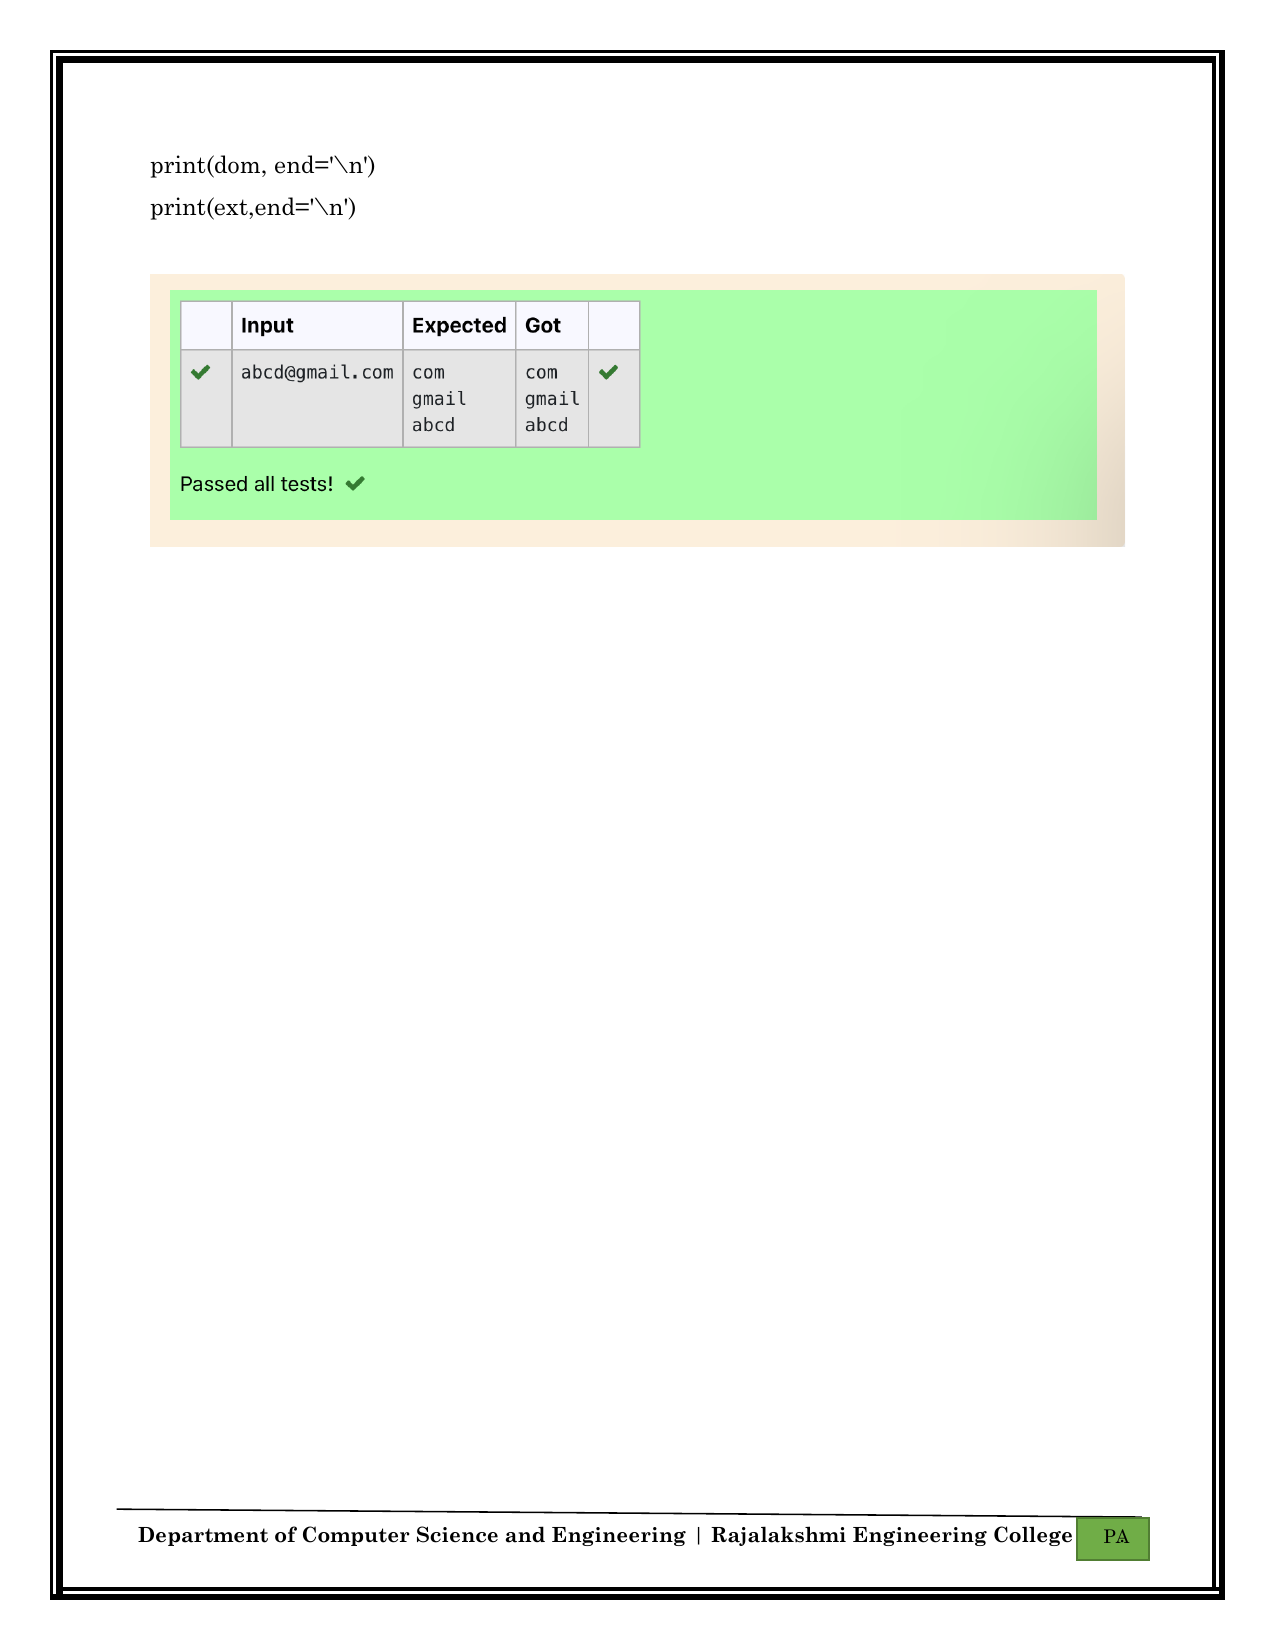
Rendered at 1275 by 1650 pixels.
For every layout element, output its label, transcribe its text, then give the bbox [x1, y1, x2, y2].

text print(ext,end='\n') [150, 191, 1125, 220]
text print(dom, end='\n') [150, 150, 1125, 179]
picture [150, 274, 1125, 547]
